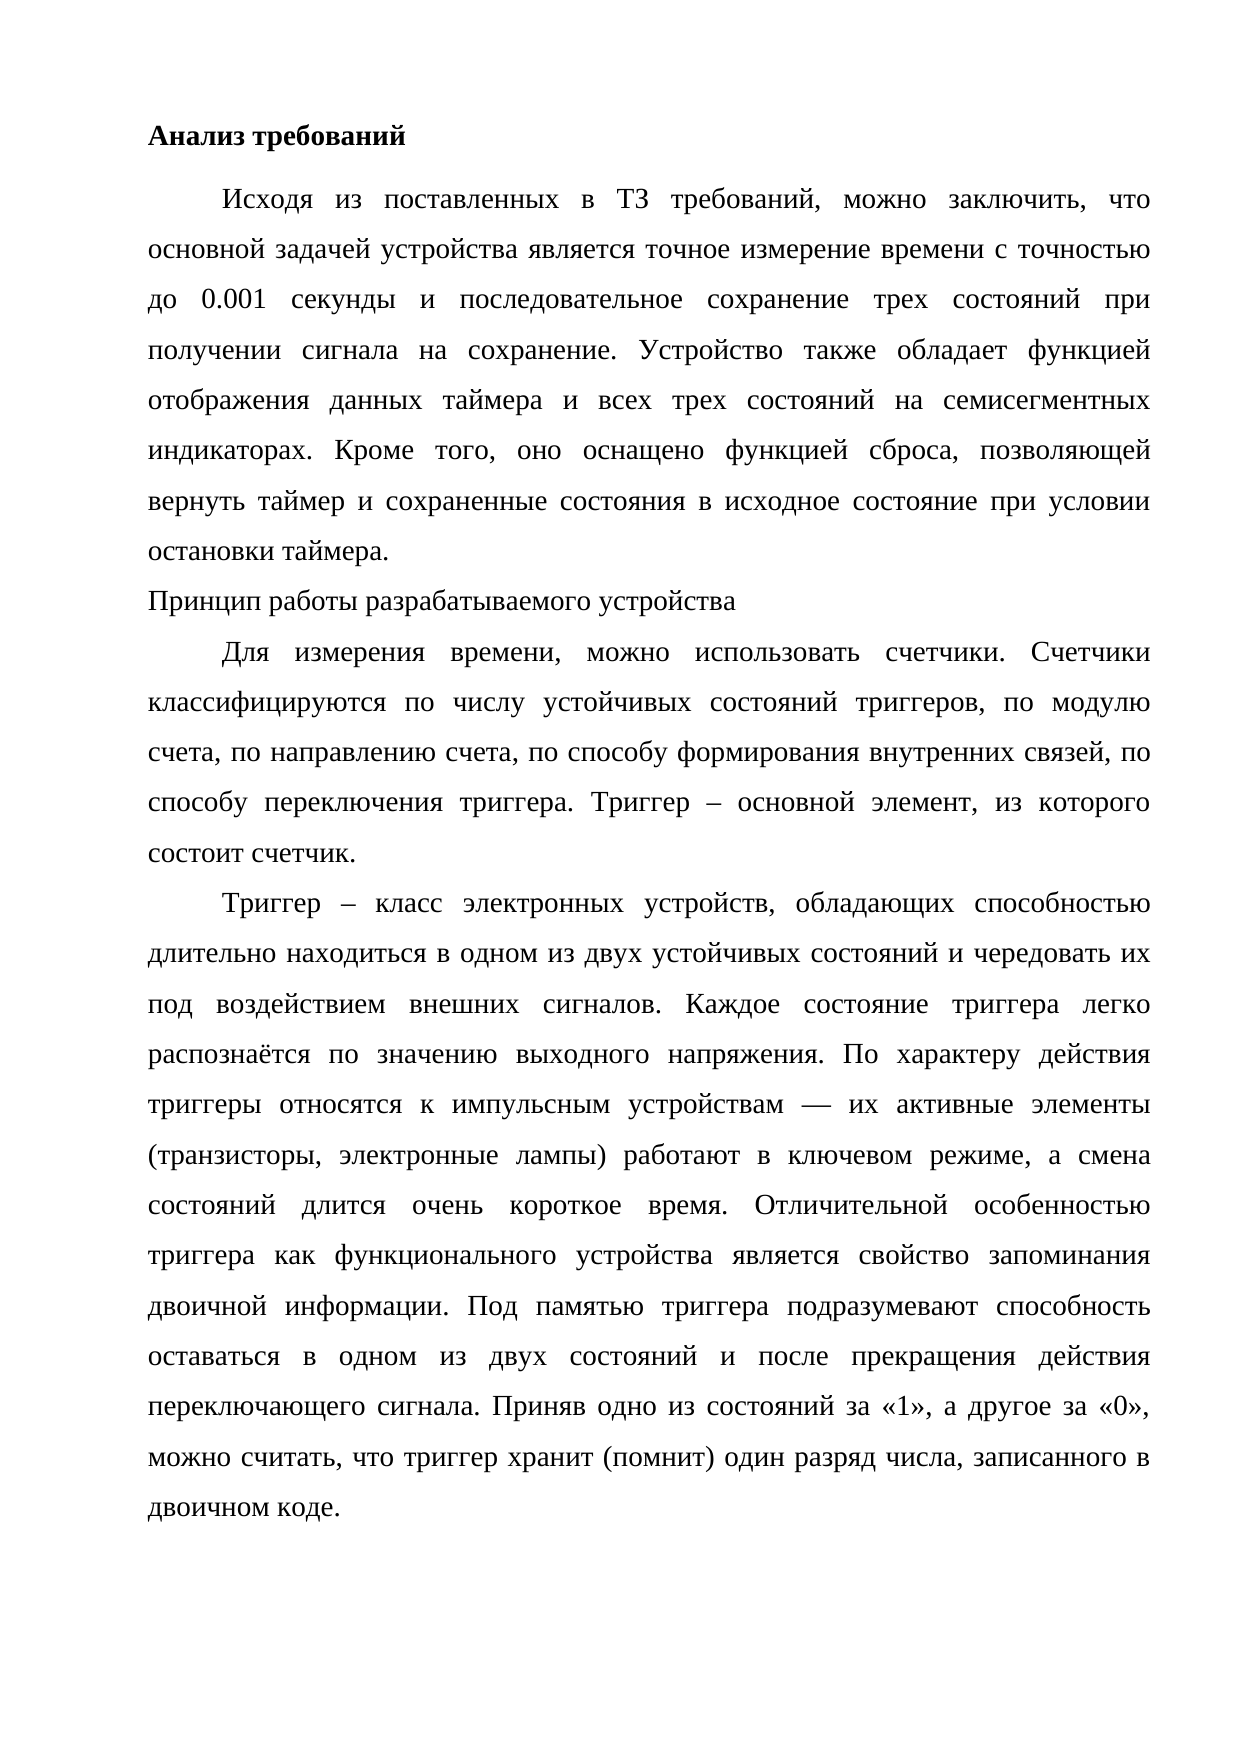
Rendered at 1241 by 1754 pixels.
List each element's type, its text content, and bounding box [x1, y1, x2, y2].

text Триггер – класс электронных устройств, обладающих способностью длительно находиться в одном из двух устойчивых состояний и чередовать их под воздействием внешних сигналов. Каждое состояние триггера легко распознаётся по значению выходного напряжения. По характеру действия триггеры относятся к импульсным устройствам — их активные элементы (транзисторы, электронные лампы) работают в ключевом режиме, а смена состояний длится очень короткое время. Отличительной особенностью триггера как функционального устройства является свойство запоминания двоичной информации. Под памятью триггера подразумевают способность оставаться в одном из двух состояний и после прекращения действия переключающего сигнала. Приняв одно из состояний за «1», а другое за «0», можно считать, что триггер хранит (помнит) один разряд числа, записанного в двоичном коде. [148, 885, 1152, 1522]
subtitle Анализ требований [148, 118, 1152, 152]
subtitle Принцип работы разрабатываемого устройства [148, 583, 1152, 617]
text Для измерения времени, можно использовать счетчики. Счетчики классифицируются по числу устойчивых состояний триггеров, по модулю счета, по направлению счета, по способу формирования внутренних связей, по способу переключения триггера. Триггер – основной элемент, из которого состоит счетчик. [148, 634, 1152, 868]
text Исходя из поставленных в ТЗ требований, можно заключить, что основной задачей устройства является точное измерение времени с точностью до 0.001 секунды и последовательное сохранение трех состояний при получении сигнала на сохранение. Устройство также обладает функцией отображения данных таймера и всех трех состояний на семисегментных индикаторах. Кроме того, оно оснащено функцией сброса, позволяющей вернуть таймер и сохраненные состояния в исходное состояние при условии остановки таймера. [148, 181, 1152, 567]
